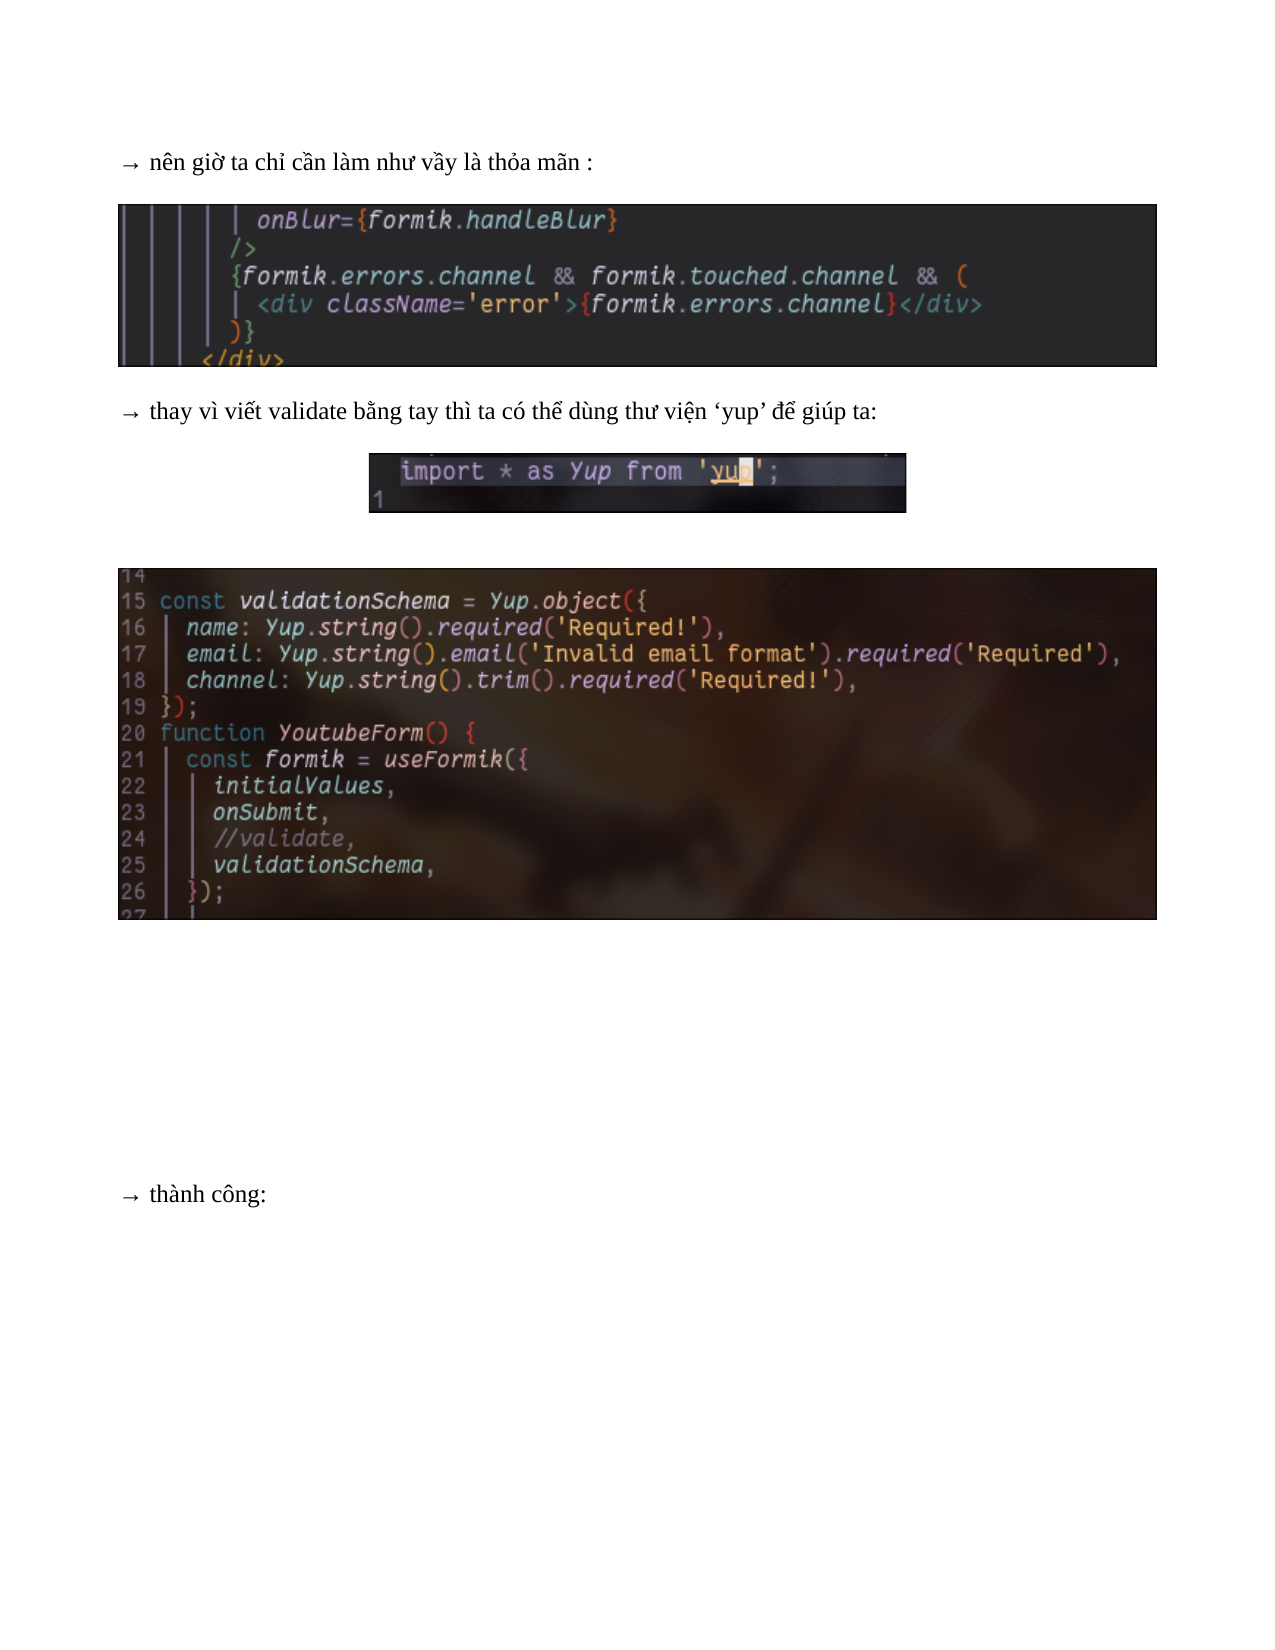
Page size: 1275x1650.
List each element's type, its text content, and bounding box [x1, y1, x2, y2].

picture [118, 568, 1157, 920]
picture [368, 453, 907, 513]
text → nên giờ ta chỉ cần làm như vầy là thỏa mãn : [118, 147, 1157, 176]
picture [118, 204, 1157, 367]
text → thay vì viết validate bằng tay thì ta có thể dùng thư viện ‘yup’ để giúp ta: [118, 396, 1157, 424]
text → thành công: [118, 1179, 1157, 1207]
